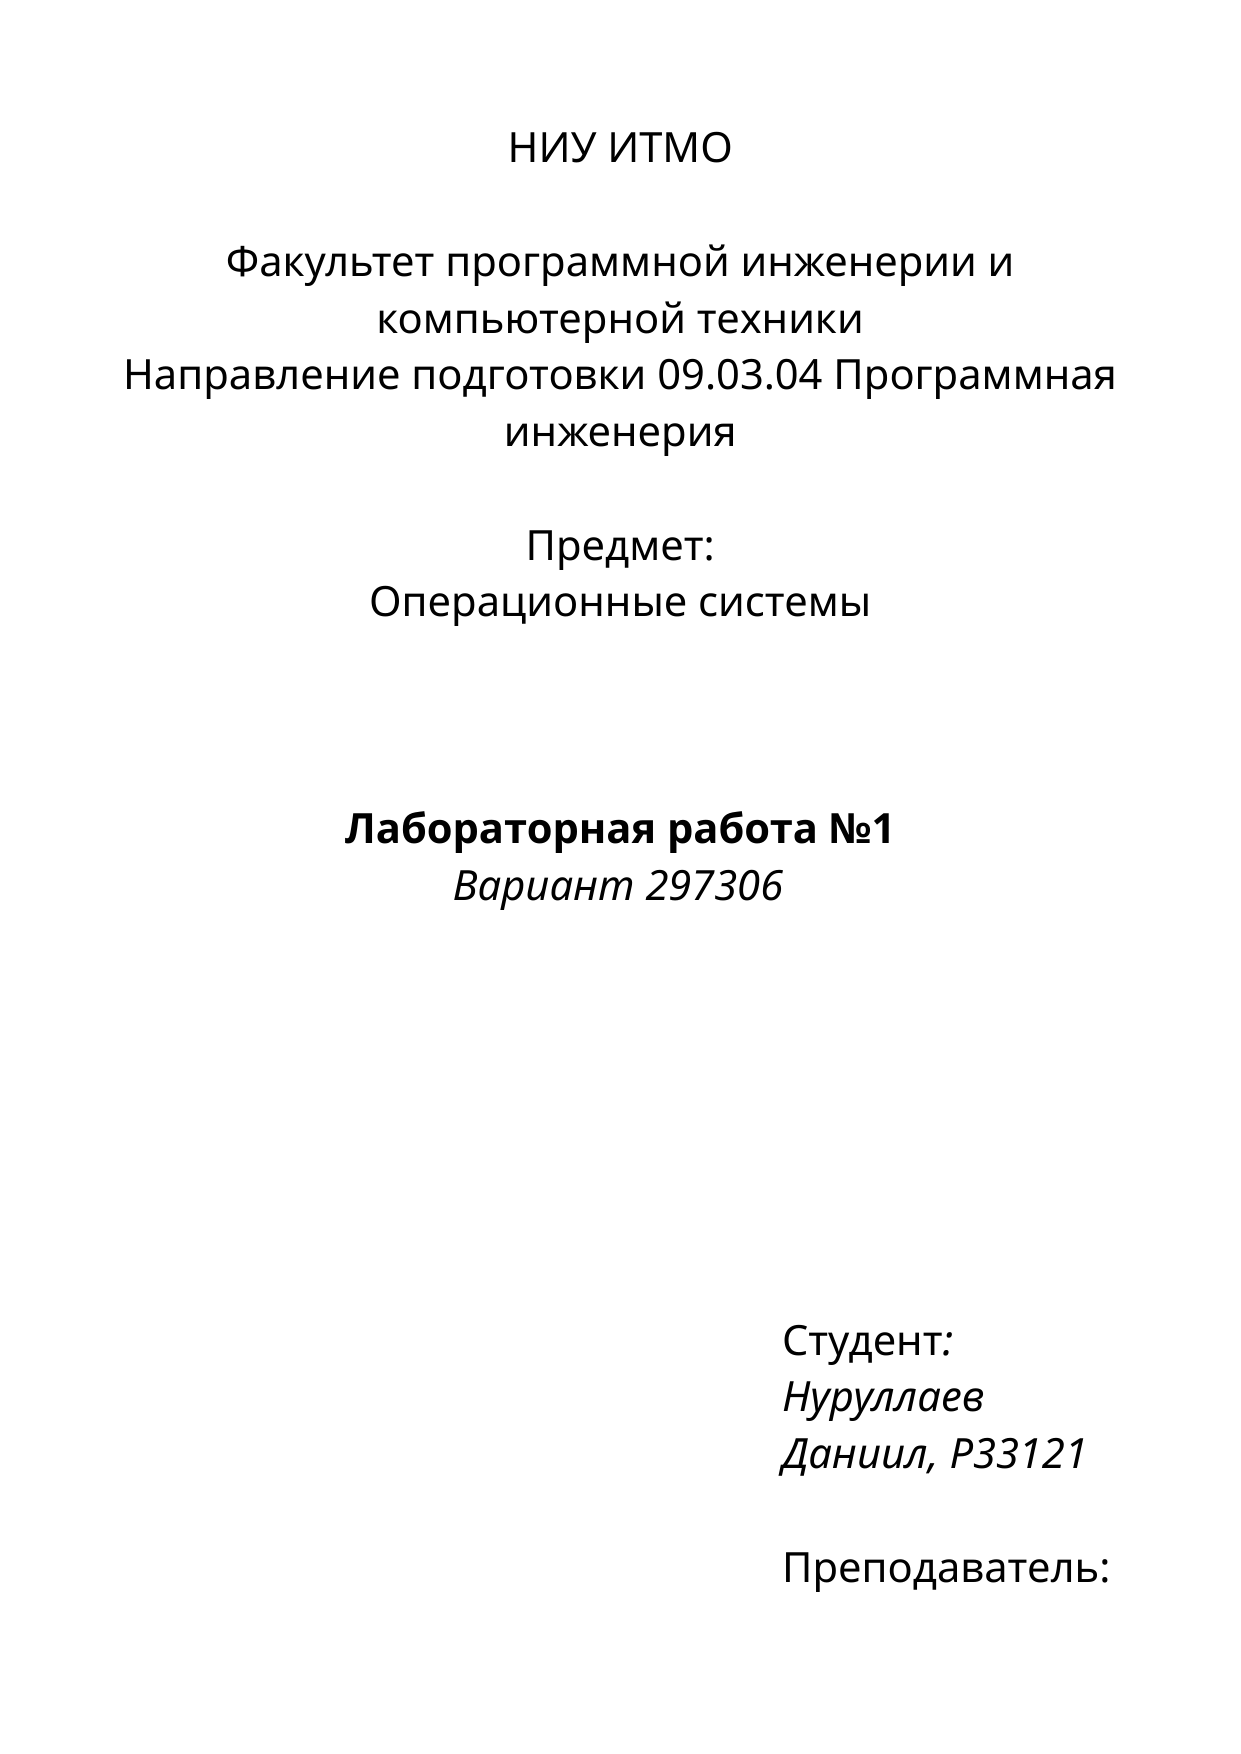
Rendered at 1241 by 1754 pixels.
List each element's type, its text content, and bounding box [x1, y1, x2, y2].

text Направление подготовки 09.03.04 Программная инженерия [118, 345, 1122, 459]
text Нуруллаев Даниил, P33121 [782, 1367, 1122, 1481]
text Операционные системы [118, 572, 1122, 629]
text Лабораторная работа №1 [118, 799, 1122, 856]
text Вариант 297306 [118, 856, 1122, 913]
text Преподаватель: [782, 1537, 1122, 1594]
text Студент: [782, 1310, 1122, 1367]
text Факультет программной инженерии и компьютерной техники [118, 232, 1122, 345]
text Предмет: [118, 516, 1122, 572]
text НИУ ИТМО [118, 118, 1122, 175]
